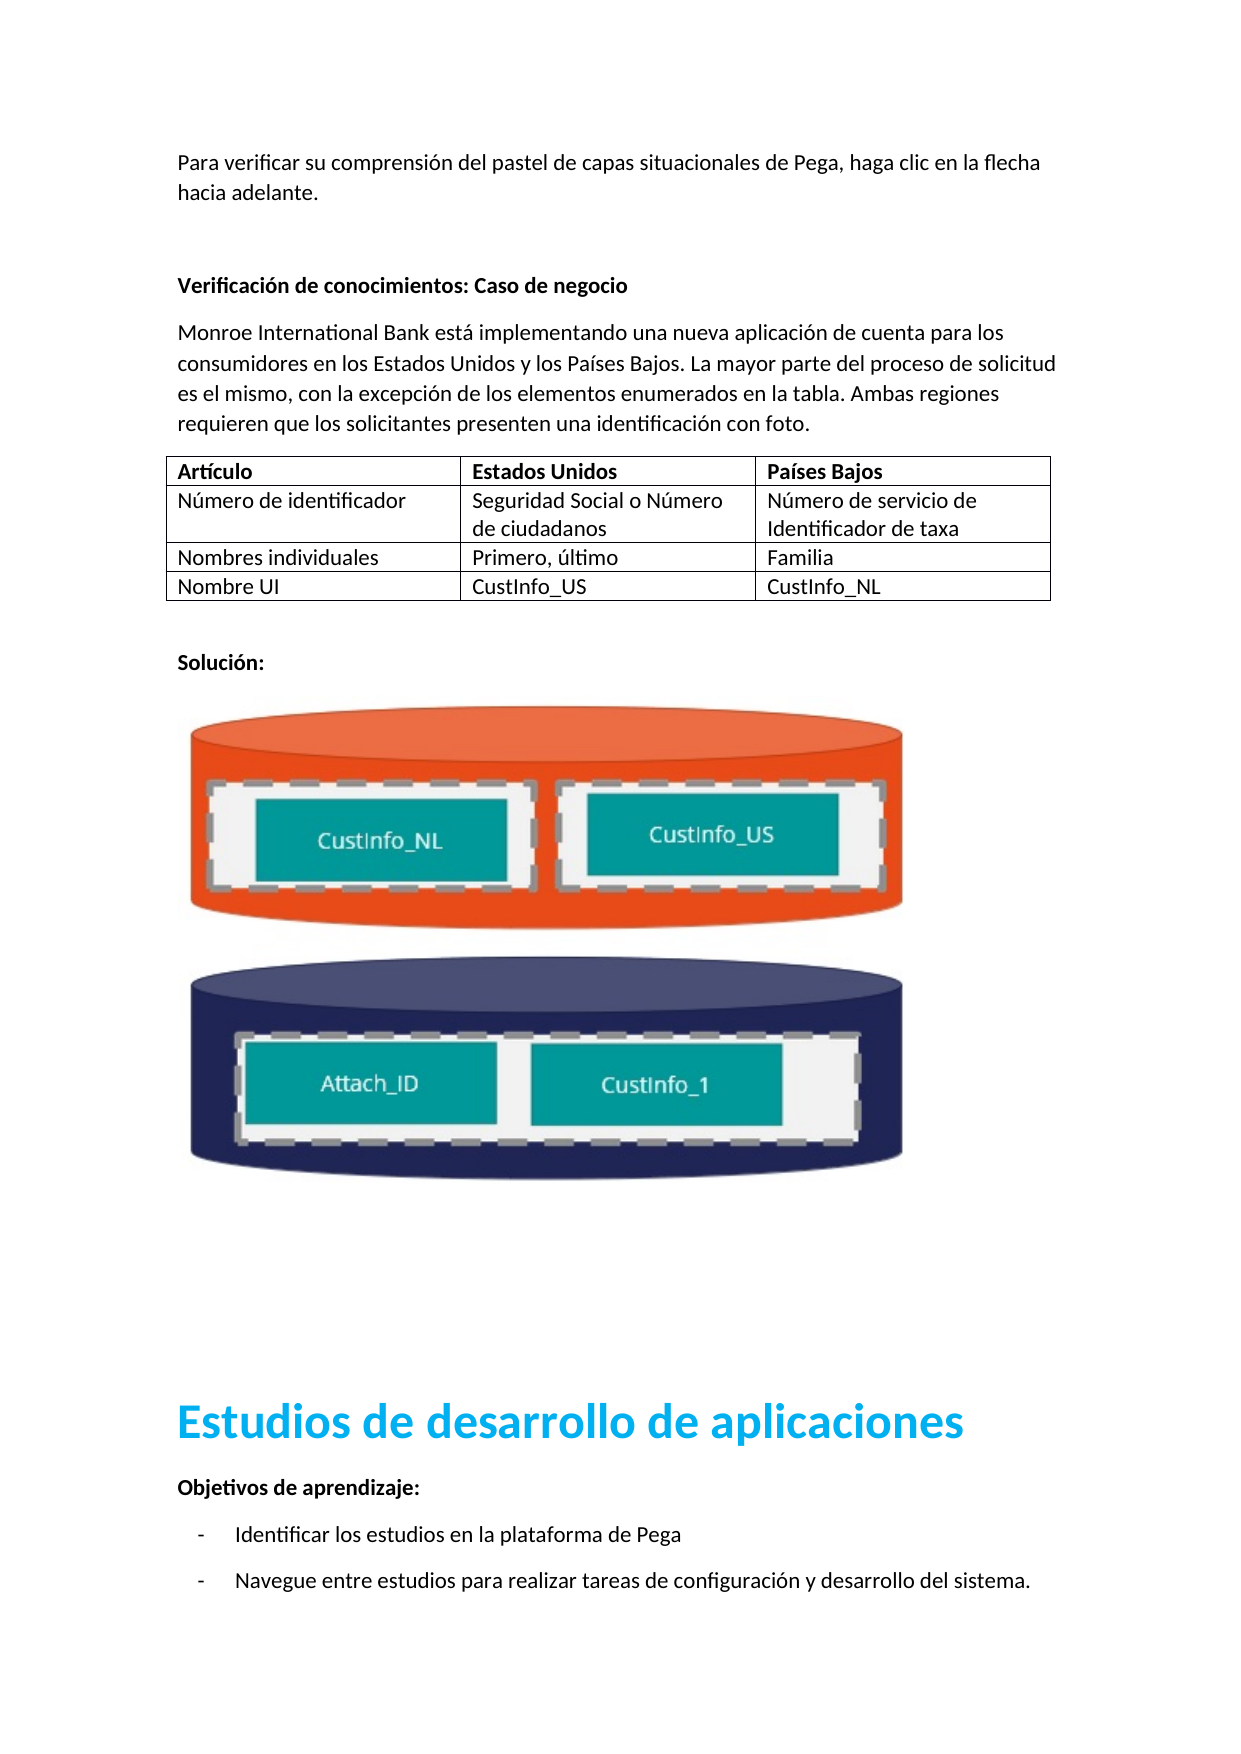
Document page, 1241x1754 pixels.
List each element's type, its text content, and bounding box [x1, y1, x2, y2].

picture [177, 695, 912, 1184]
text Objetivos de aprendizaje: [177, 1473, 1063, 1501]
list Navegue entre estudios para realizar tareas de configuración y desarrollo del sistema. [197, 1567, 1063, 1595]
table_cell Nombre UI [167, 572, 460, 600]
table_cell Número de identificador [167, 486, 460, 542]
text Solución: [177, 648, 1063, 676]
table_cell CustInfo_NL [756, 572, 1050, 600]
table_cell Número de servicio de Identificador de taxa [756, 486, 1050, 542]
table_cell Nombres individuales [167, 543, 460, 571]
text Estudios de desarrollo de aplicaciones [177, 1390, 1063, 1451]
table_header Estados Unidos [461, 457, 755, 485]
table_header Artículo [167, 457, 460, 485]
text Monroe International Bank está implementando una nueva aplicación de cuenta para los consumidores en los Estados Unidos y los Países Bajos. La mayor parte del proceso de solicitud es el mismo, con la excepción de los elementos enumerados en la tabla. Ambas regiones requieren que los solicitantes presenten una identificación con foto. [177, 318, 1063, 437]
table_cell Seguridad Social o Número de ciudadanos [461, 486, 755, 542]
text Para verificar su comprensión del pastel de capas situacionales de Pega, haga clic en la flecha hacia adelante. [177, 148, 1063, 206]
list Identificar los estudios en la plataforma de Pega [197, 1520, 1063, 1548]
text Verificación de conocimientos: Caso de negocio [177, 272, 1063, 299]
table_cell Familia [756, 543, 1050, 571]
table_header Países Bajos [756, 457, 1050, 485]
table_cell CustInfo_US [461, 572, 755, 600]
table_cell Primero, último [461, 543, 755, 571]
